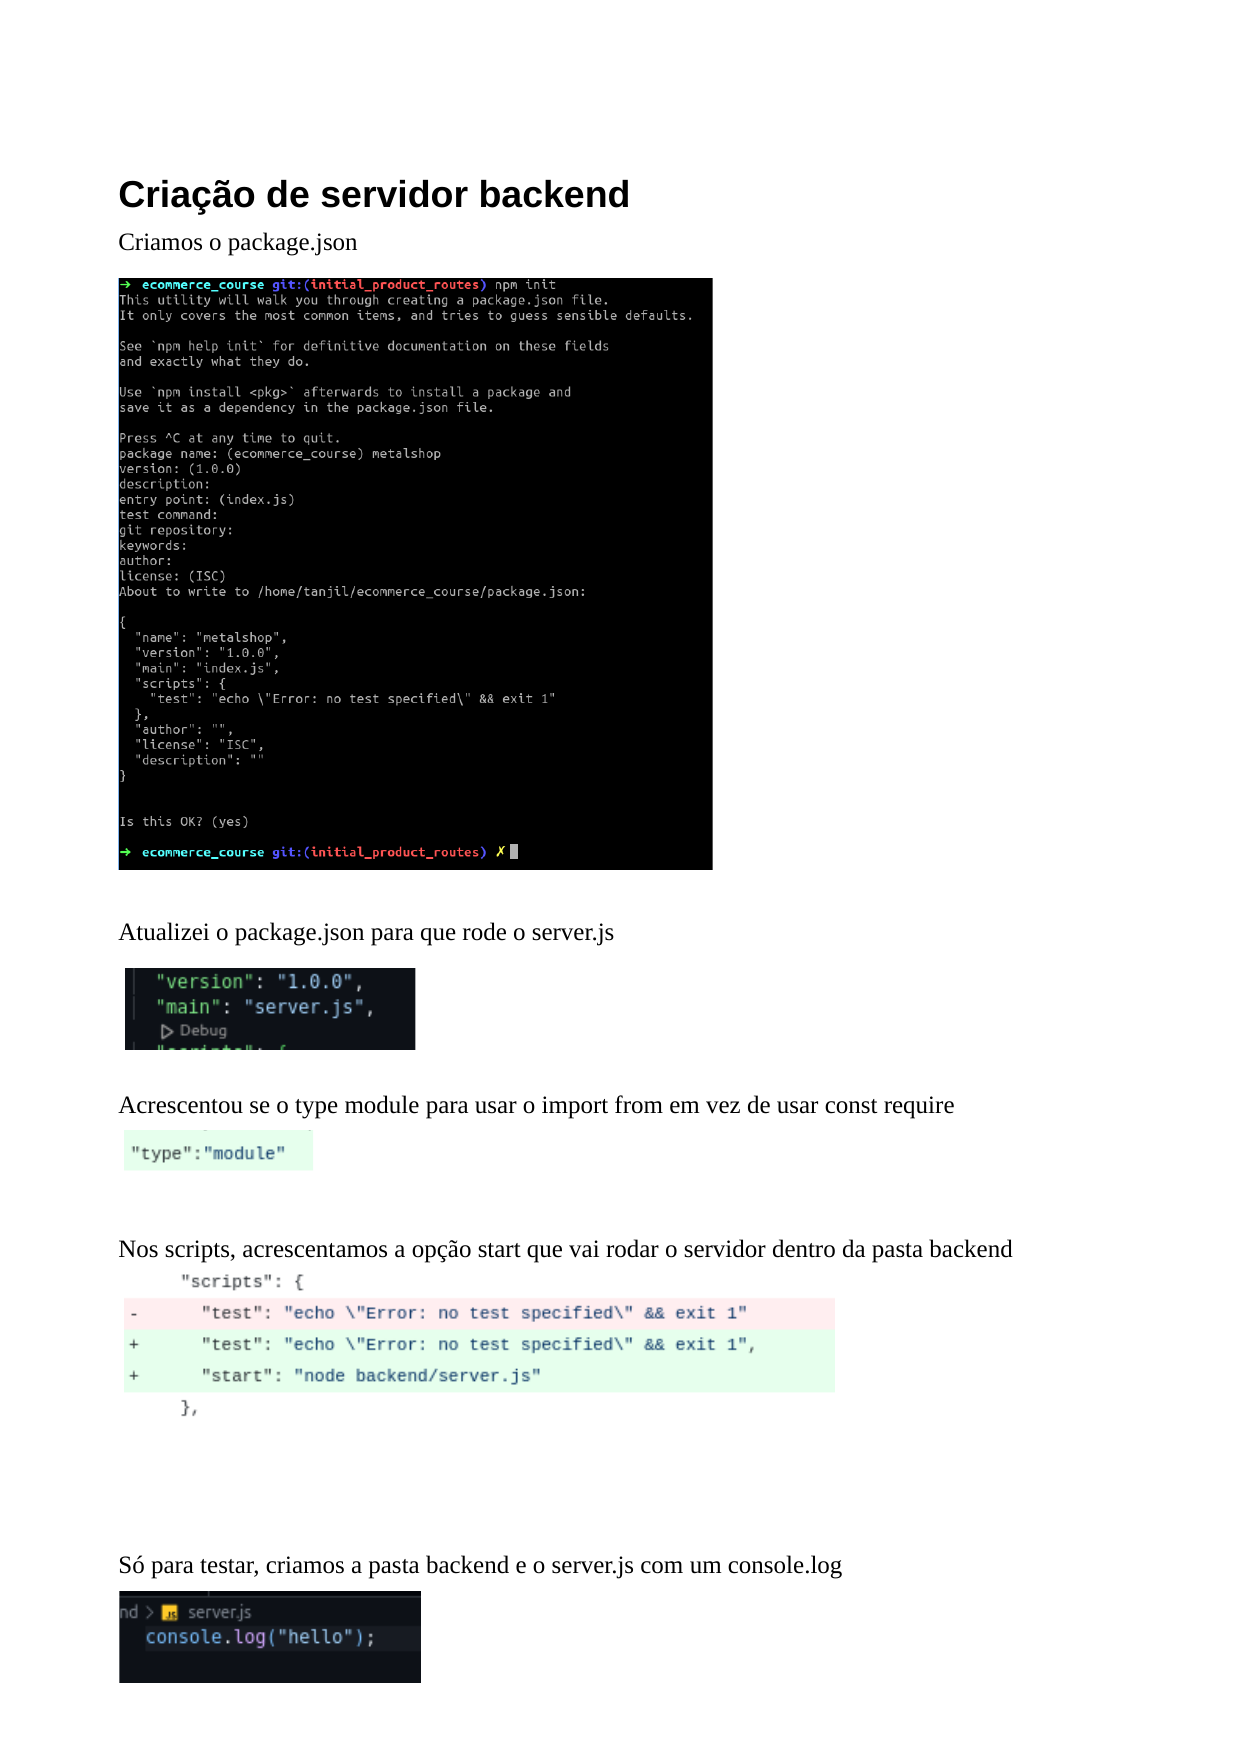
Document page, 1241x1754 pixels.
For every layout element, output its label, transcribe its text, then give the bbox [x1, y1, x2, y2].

picture [124, 1130, 314, 1182]
text Nos scripts, acrescentamos a opção start que vai rodar o servidor dentro da pasta backend [118, 1234, 1122, 1262]
subtitle Criação de servidor backend [118, 172, 1122, 215]
text Criamos o package.json [118, 227, 1122, 256]
picture [124, 1267, 835, 1424]
picture [118, 278, 713, 870]
text Atualizei o package.json para que rode o server.js [118, 917, 1122, 946]
text Acrescentou se o type module para usar o import from em vez de usar const require [118, 1090, 1122, 1119]
picture [119, 1591, 421, 1683]
picture [125, 968, 416, 1050]
text Só para testar, criamos a pasta backend e o server.js com um console.log [118, 1550, 1122, 1579]
